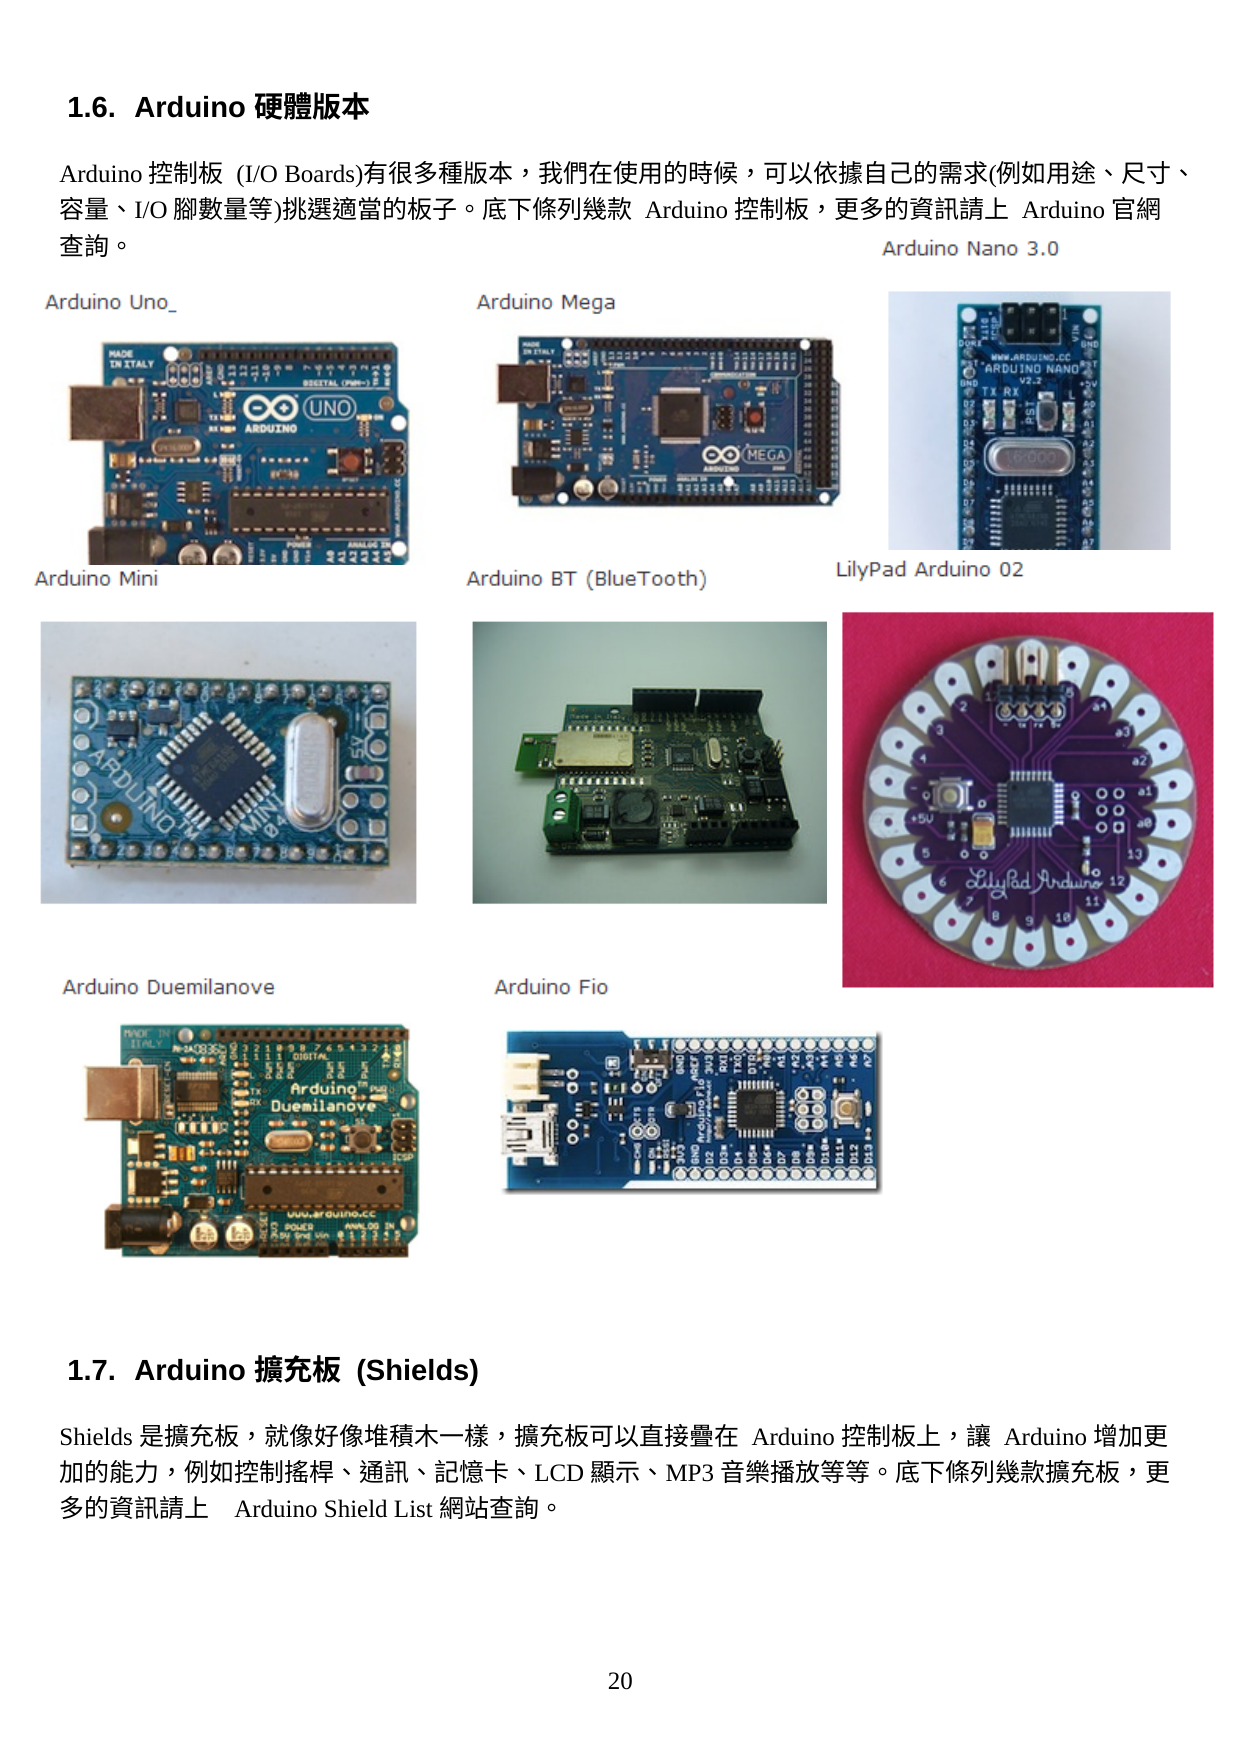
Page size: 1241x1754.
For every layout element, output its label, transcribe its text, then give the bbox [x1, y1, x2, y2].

subtitle Arduino 硬體版本 [59, 84, 1181, 126]
text Arduino 控制板 (I/O Boards)有很多種版本，我們在使用的時候，可以依據自己的需求(例如用途、尺寸、容量、I/O 腳數量等)挑選適當的板子。底下條列幾款 Arduino 控制板，更多的資訊請上 Arduino 官網查詢。 [59, 154, 1181, 262]
subtitle Arduino 擴充板 (Shields) [59, 1346, 1181, 1389]
picture [27, 226, 1220, 1264]
text Shields 是擴充板，就像好像堆積木一樣，擴充板可以直接疊在 Arduino 控制板上，讓 Arduino 增加更加的能力，例如控制搖桿、通訊、記憶卡、LCD 顯示、MP3 音樂播放等等。底下條列幾款擴充板，更多的資訊請上 Arduino Shield List 網站查詢。 [59, 1416, 1181, 1525]
